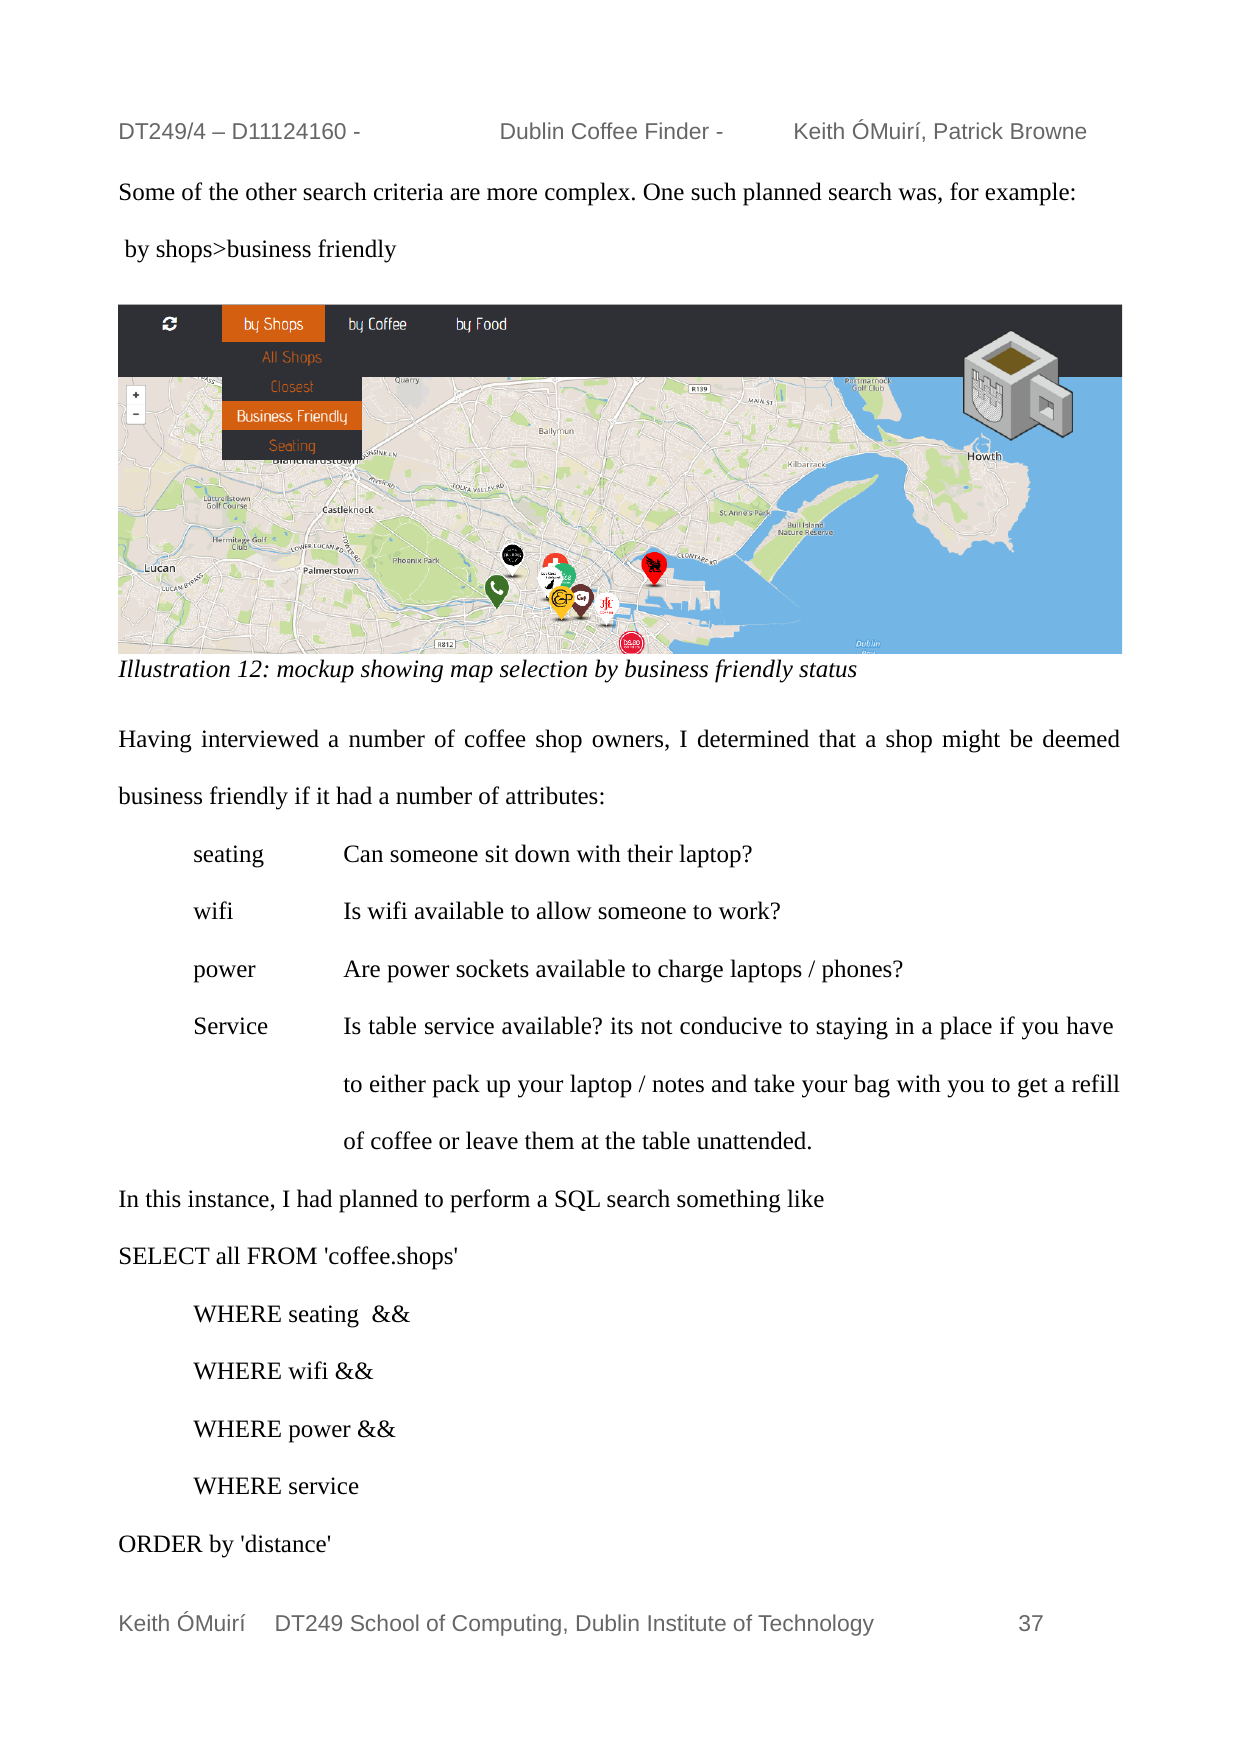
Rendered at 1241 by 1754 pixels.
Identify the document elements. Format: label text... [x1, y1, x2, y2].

text WHERE seating && [118, 1299, 1122, 1327]
text wifi Is wifi available to allow someone to work? [118, 896, 1122, 925]
text Illustration 12: mockup showing map selection by business friendly status [118, 654, 1122, 682]
text seating Can someone sit down with their laptop? [118, 839, 1122, 867]
text SELECT all FROM 'coffee.shops' [118, 1241, 1122, 1270]
text ORDER by 'distance' [118, 1529, 1122, 1557]
text WHERE power && [118, 1414, 1122, 1442]
text WHERE service [118, 1471, 1122, 1500]
text by shops>business friendly [118, 234, 1122, 263]
text WHERE wifi && [118, 1356, 1122, 1385]
text Service Is table service available? its not conducive to staying in a place if you have to either pack up your laptop / notes and take your bag with you to get a refill of coffee or leave them at the table unattended. [118, 1011, 1122, 1155]
text power Are power sockets available to charge laptops / phones? [118, 954, 1122, 982]
text In this instance, I had planned to perform a SQL search something like [118, 1184, 1122, 1212]
text Having interviewed a number of coffee shop owners, I determined that a shop might be deemed business friendly if it had a number of attributes: [118, 724, 1122, 810]
text Some of the other search criteria are more complex. One such planned search was, for example: [118, 177, 1122, 206]
picture [118, 304, 1123, 654]
